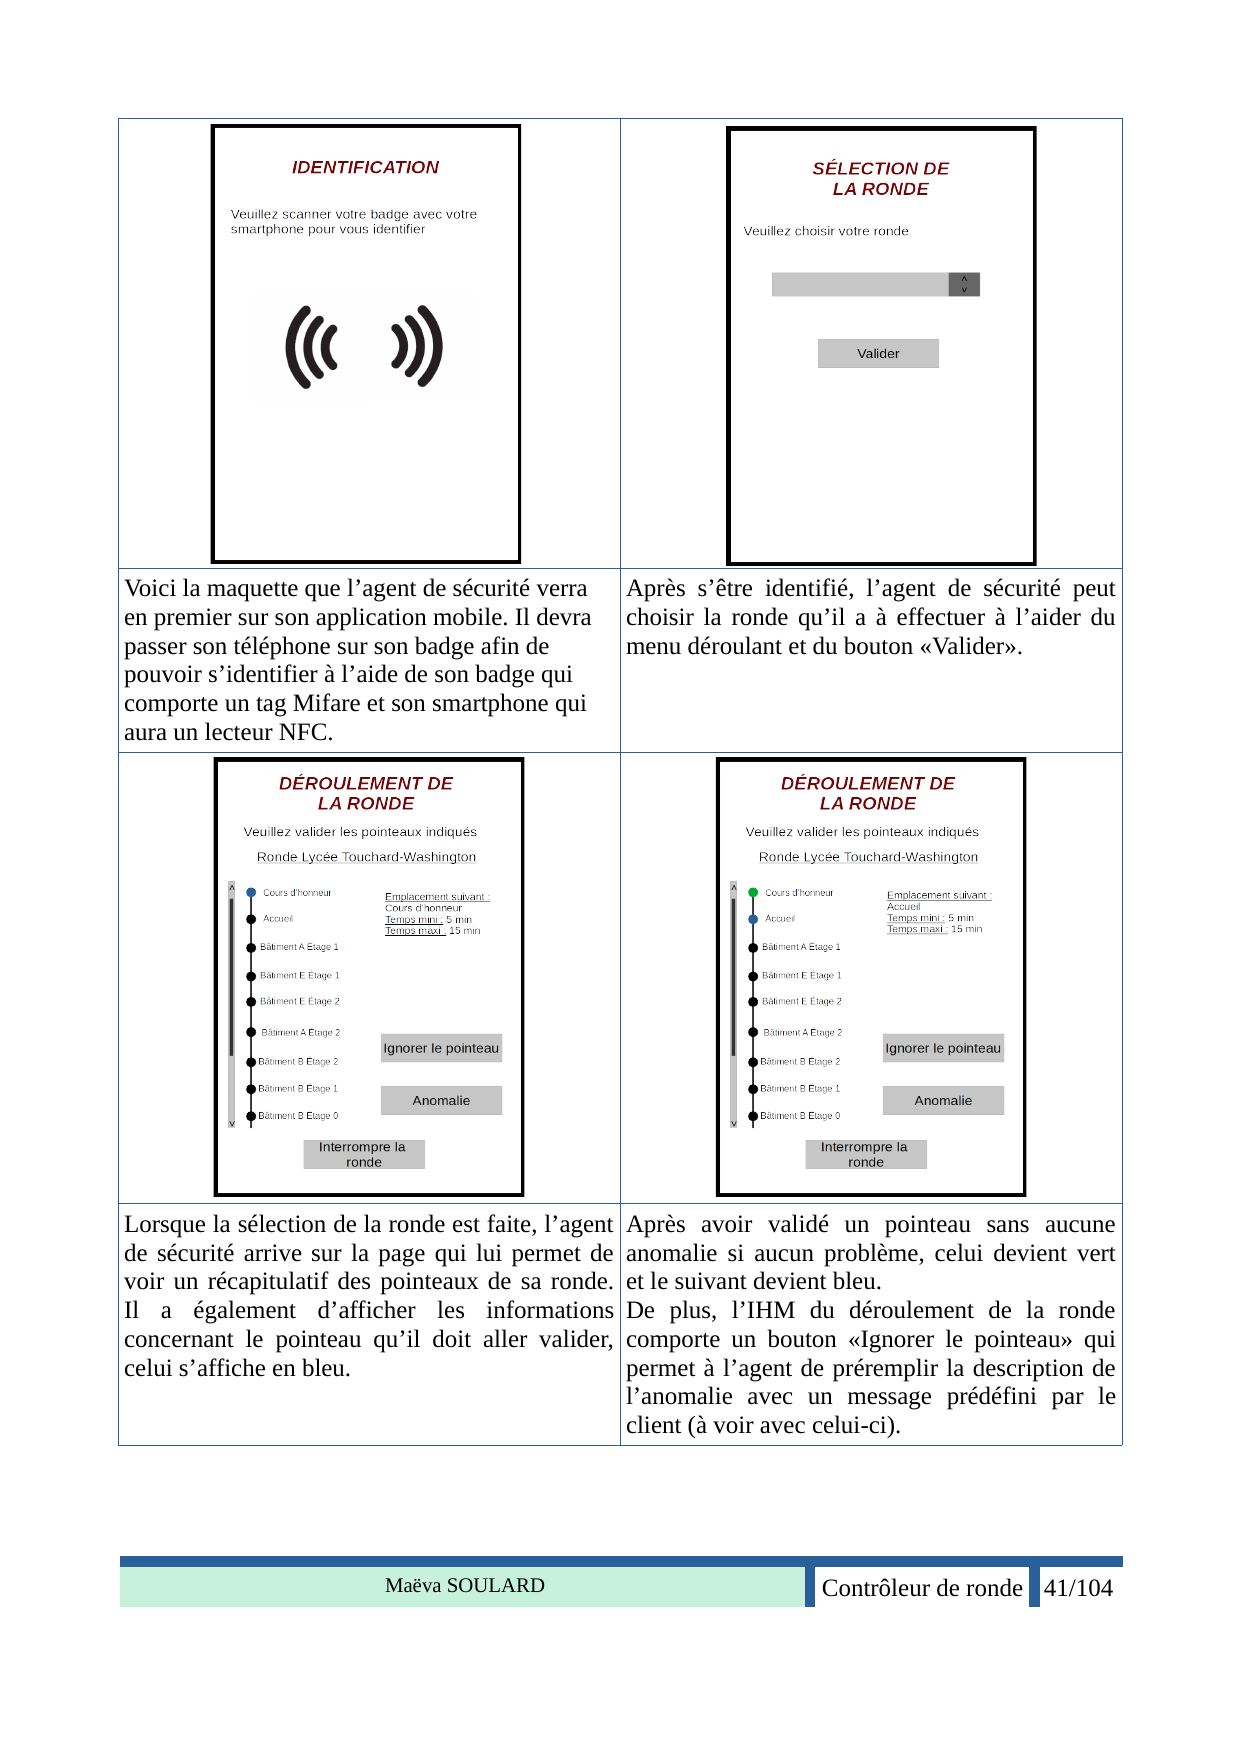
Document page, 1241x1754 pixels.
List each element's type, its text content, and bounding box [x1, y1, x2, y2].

picture [715, 757, 1027, 1197]
picture [213, 757, 525, 1197]
picture [726, 126, 1037, 566]
table_cell [119, 753, 620, 1203]
table_cell Après s’être identifié, l’agent de sécurité peut choisir la ronde qu’il a à effectuer à l’aider du menu déroulant et du bouton «Valider». [621, 569, 1122, 752]
table_cell Voici la maquette que l’agent de sécurité verra en premier sur son application mobile. Il devra passer son téléphone sur son badge afin de pouvoir s’identifier à l’aide de son badge qui comporte un tag Mifare et son smartphone qui aura un lecteur NFC. [119, 569, 620, 752]
picture [210, 124, 522, 564]
table_cell Après avoir validé un pointeau sans aucune anomalie si aucun problème, celui devient vert et le suivant devient bleu. De plus, l’IHM du déroulement de la ronde comporte un bouton «Ignorer le pointeau» qui permet à l’agent de préremplir la description de l’anomalie avec un message prédéfini par le client (à voir avec celui-ci). [621, 1204, 1122, 1444]
table_header [621, 119, 1122, 567]
table_header [119, 119, 620, 567]
table_cell Lorsque la sélection de la ronde est faite, l’agent de sécurité arrive sur la page qui lui permet de voir un récapitulatif des pointeaux de sa ronde. Il a également d’afficher les informations concernant le pointeau qu’il doit aller valider, celui s’affiche en bleu. [119, 1204, 620, 1444]
table_cell [621, 753, 1122, 1203]
